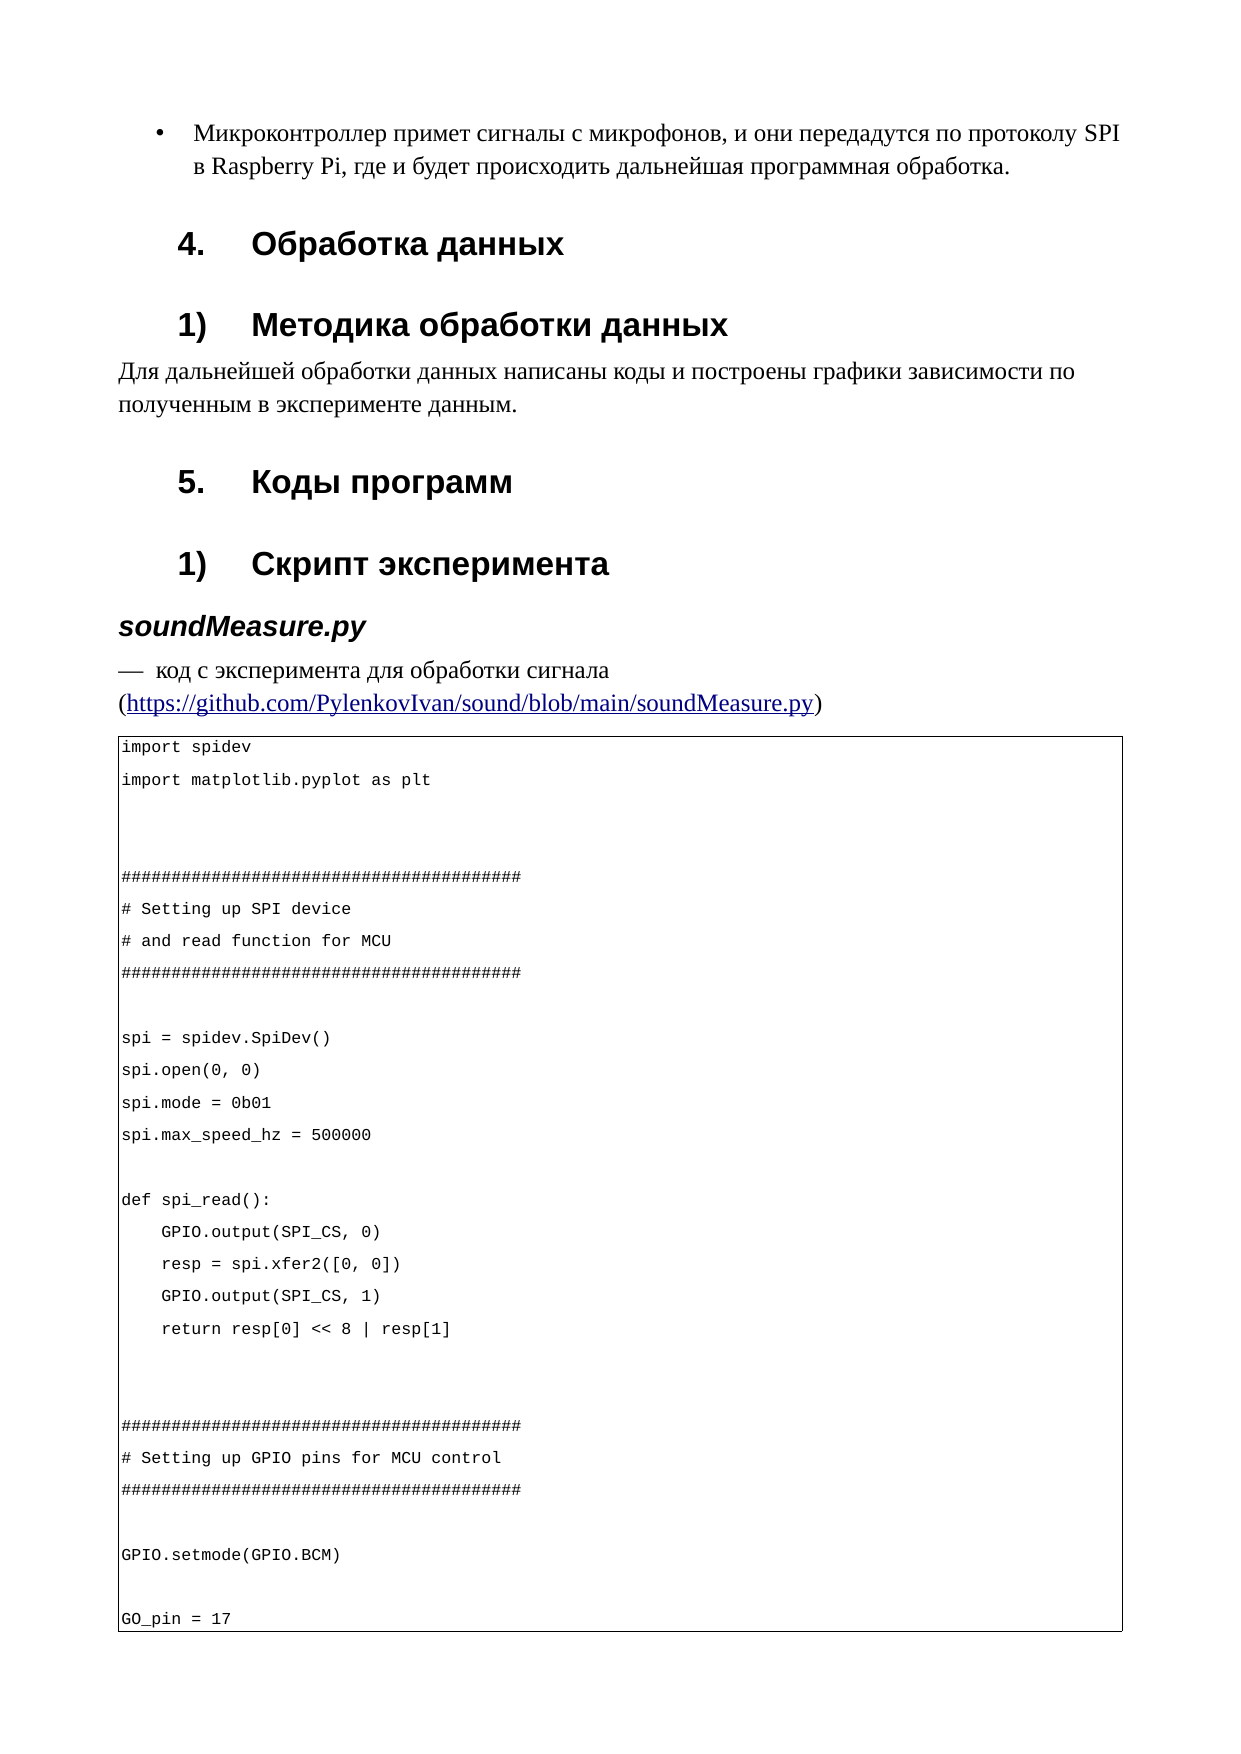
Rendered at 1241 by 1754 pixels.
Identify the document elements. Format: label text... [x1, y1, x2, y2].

text resp = spi.xfer2([0, 0]) [119, 1252, 1122, 1273]
text def spi_read(): [119, 1188, 1122, 1208]
text ######################################## [119, 865, 1122, 886]
text # and read function for MCU [119, 929, 1122, 950]
text spi.max_speed_hz = 500000 [119, 1123, 1122, 1144]
text return resp[0] << 8 | resp[1] [119, 1317, 1122, 1338]
text Для дальнейшей обработки данных написаны коды и построены графики зависимости по полученным в эксперименте данным. [118, 356, 1122, 418]
text import matplotlib.pyplot as plt [119, 768, 1122, 789]
subtitle Скрипт эксперимента [177, 543, 1093, 582]
list Микроконтроллер примет сигналы с микрофонов, и они передадутся по протоколу SPI в Raspberry Pi, где и будет происходить дальнейшая программная обработка. [156, 118, 1122, 180]
text import spidev [119, 737, 1122, 756]
text GPIO.output(SPI_CS, 0) [119, 1220, 1122, 1241]
text GPIO.output(SPI_CS, 1) [119, 1284, 1122, 1305]
subtitle Коды программ [177, 462, 1093, 500]
subtitle soundMeasure.py [118, 609, 1122, 642]
text ######################################## [119, 1478, 1122, 1499]
text spi.open(0, 0) [119, 1058, 1122, 1079]
text GPIO.setmode(GPIO.BCM) [119, 1543, 1122, 1564]
text # Setting up SPI device [119, 897, 1122, 918]
subtitle Методика обработки данных [177, 305, 1093, 344]
text GO_pin = 17 [119, 1607, 1122, 1631]
text ######################################## [119, 962, 1122, 982]
subtitle Обработка данных [177, 224, 1093, 262]
text ######################################## [119, 1414, 1122, 1434]
text — код с эксперимента для обработки сигнала (https://github.com/PylenkovIvan/sound/blob/main/soundMeasure.py) [118, 655, 1122, 717]
text spi.mode = 0b01 [119, 1091, 1122, 1112]
text # Setting up GPIO pins for MCU control [119, 1446, 1122, 1467]
text spi = spidev.SpiDev() [119, 1026, 1122, 1047]
